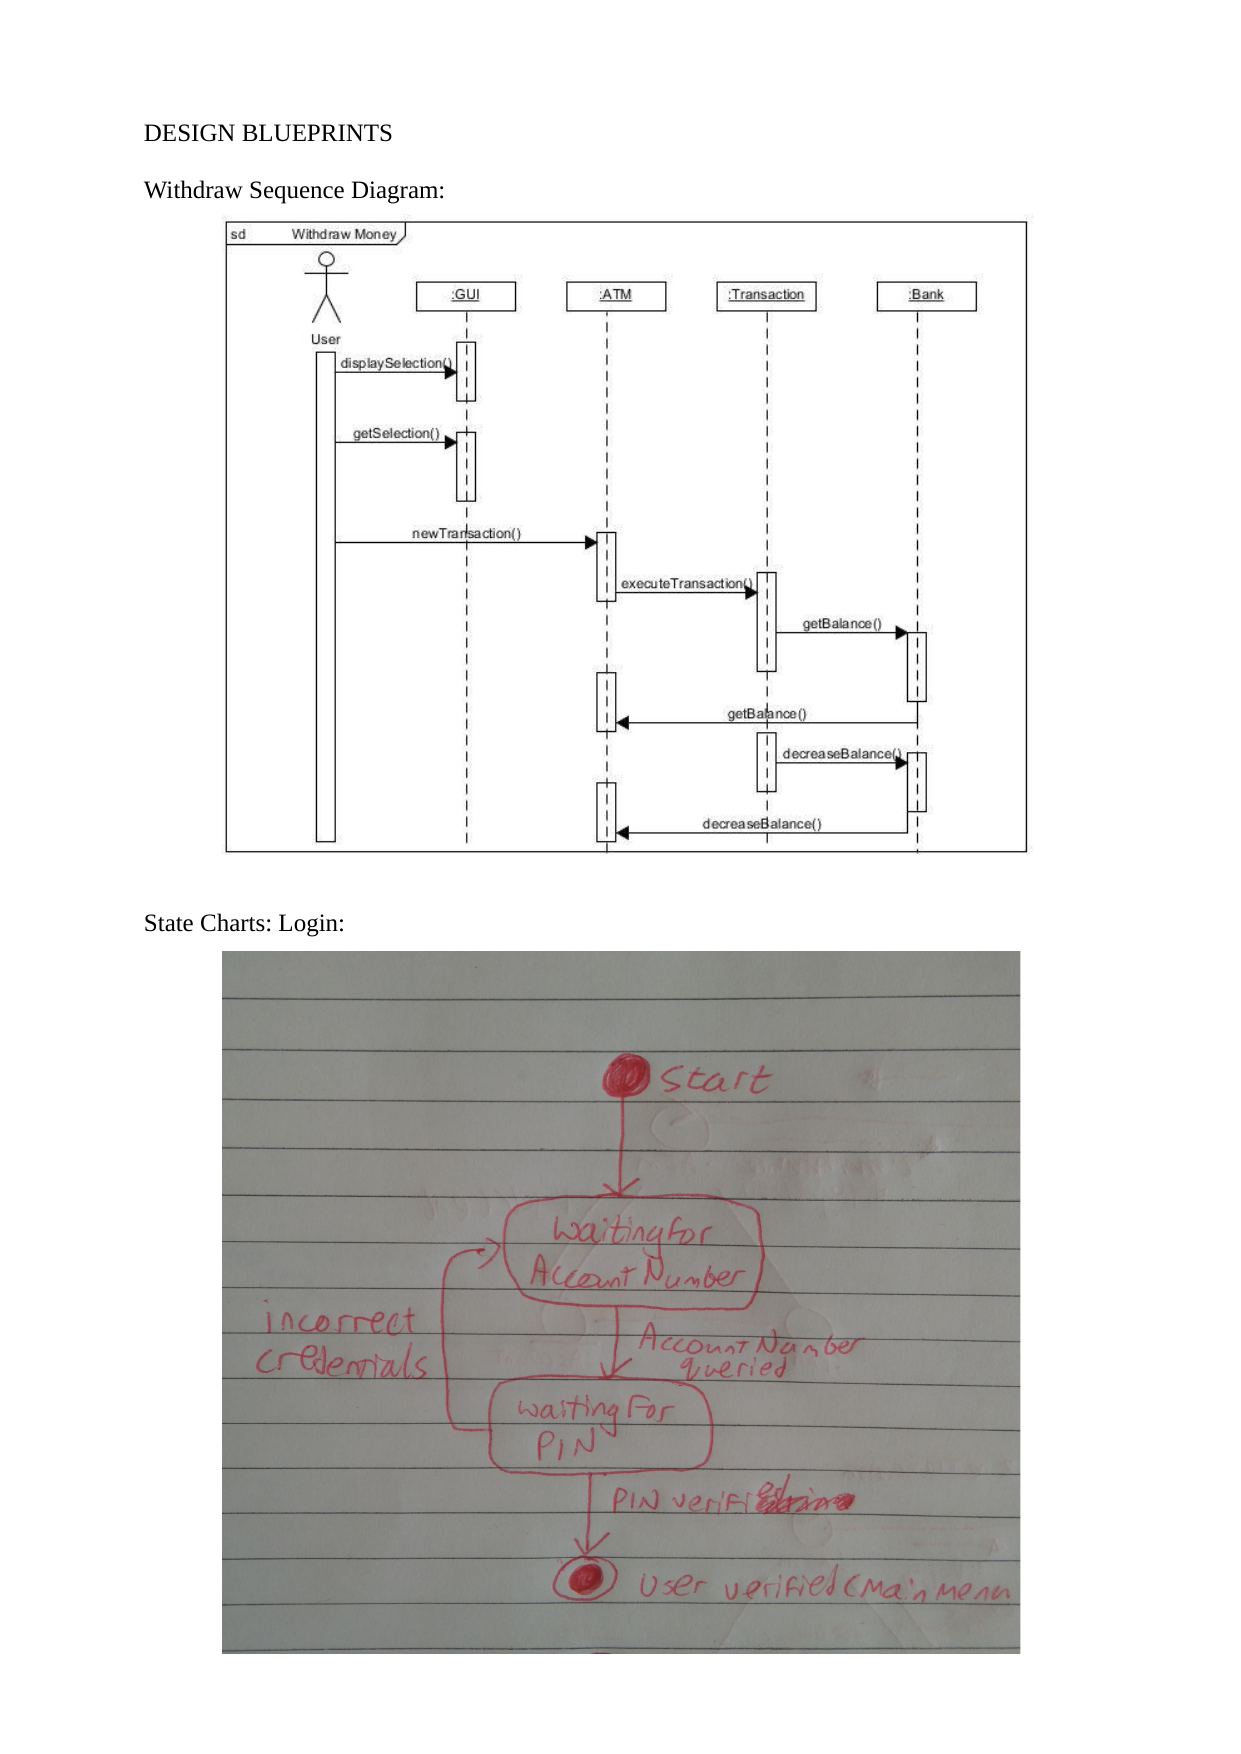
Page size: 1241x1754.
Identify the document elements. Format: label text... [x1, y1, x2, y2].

text DESIGN BLUEPRINTS [144, 118, 1119, 147]
text Withdraw Sequence Diagram: [144, 176, 1119, 204]
text State Charts: Login: [144, 908, 1119, 937]
picture [222, 1132, 1021, 1473]
picture [202, 204, 1060, 880]
